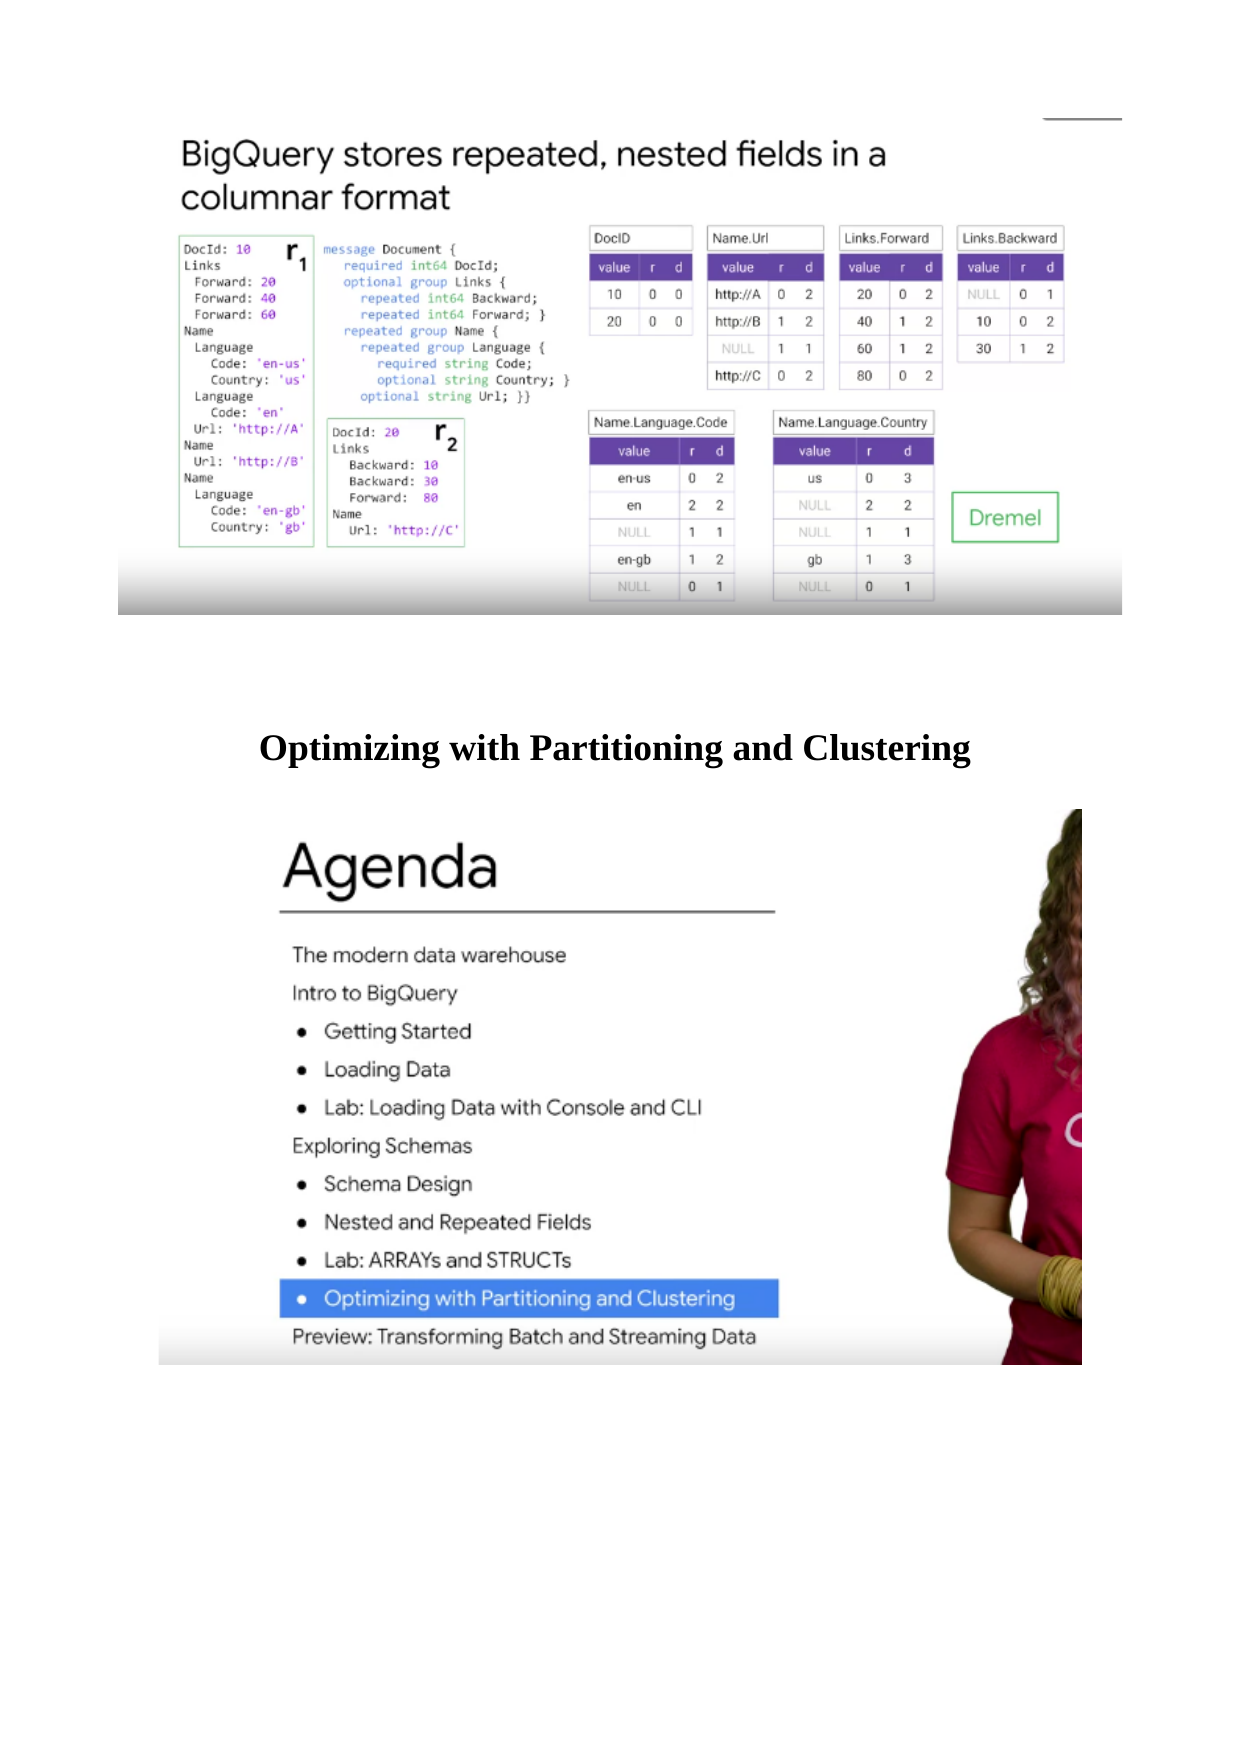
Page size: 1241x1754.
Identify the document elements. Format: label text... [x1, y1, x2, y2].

picture [158, 809, 1082, 1365]
picture [118, 118, 1123, 615]
subtitle Optimizing with Partitioning and Clustering [118, 725, 1122, 768]
